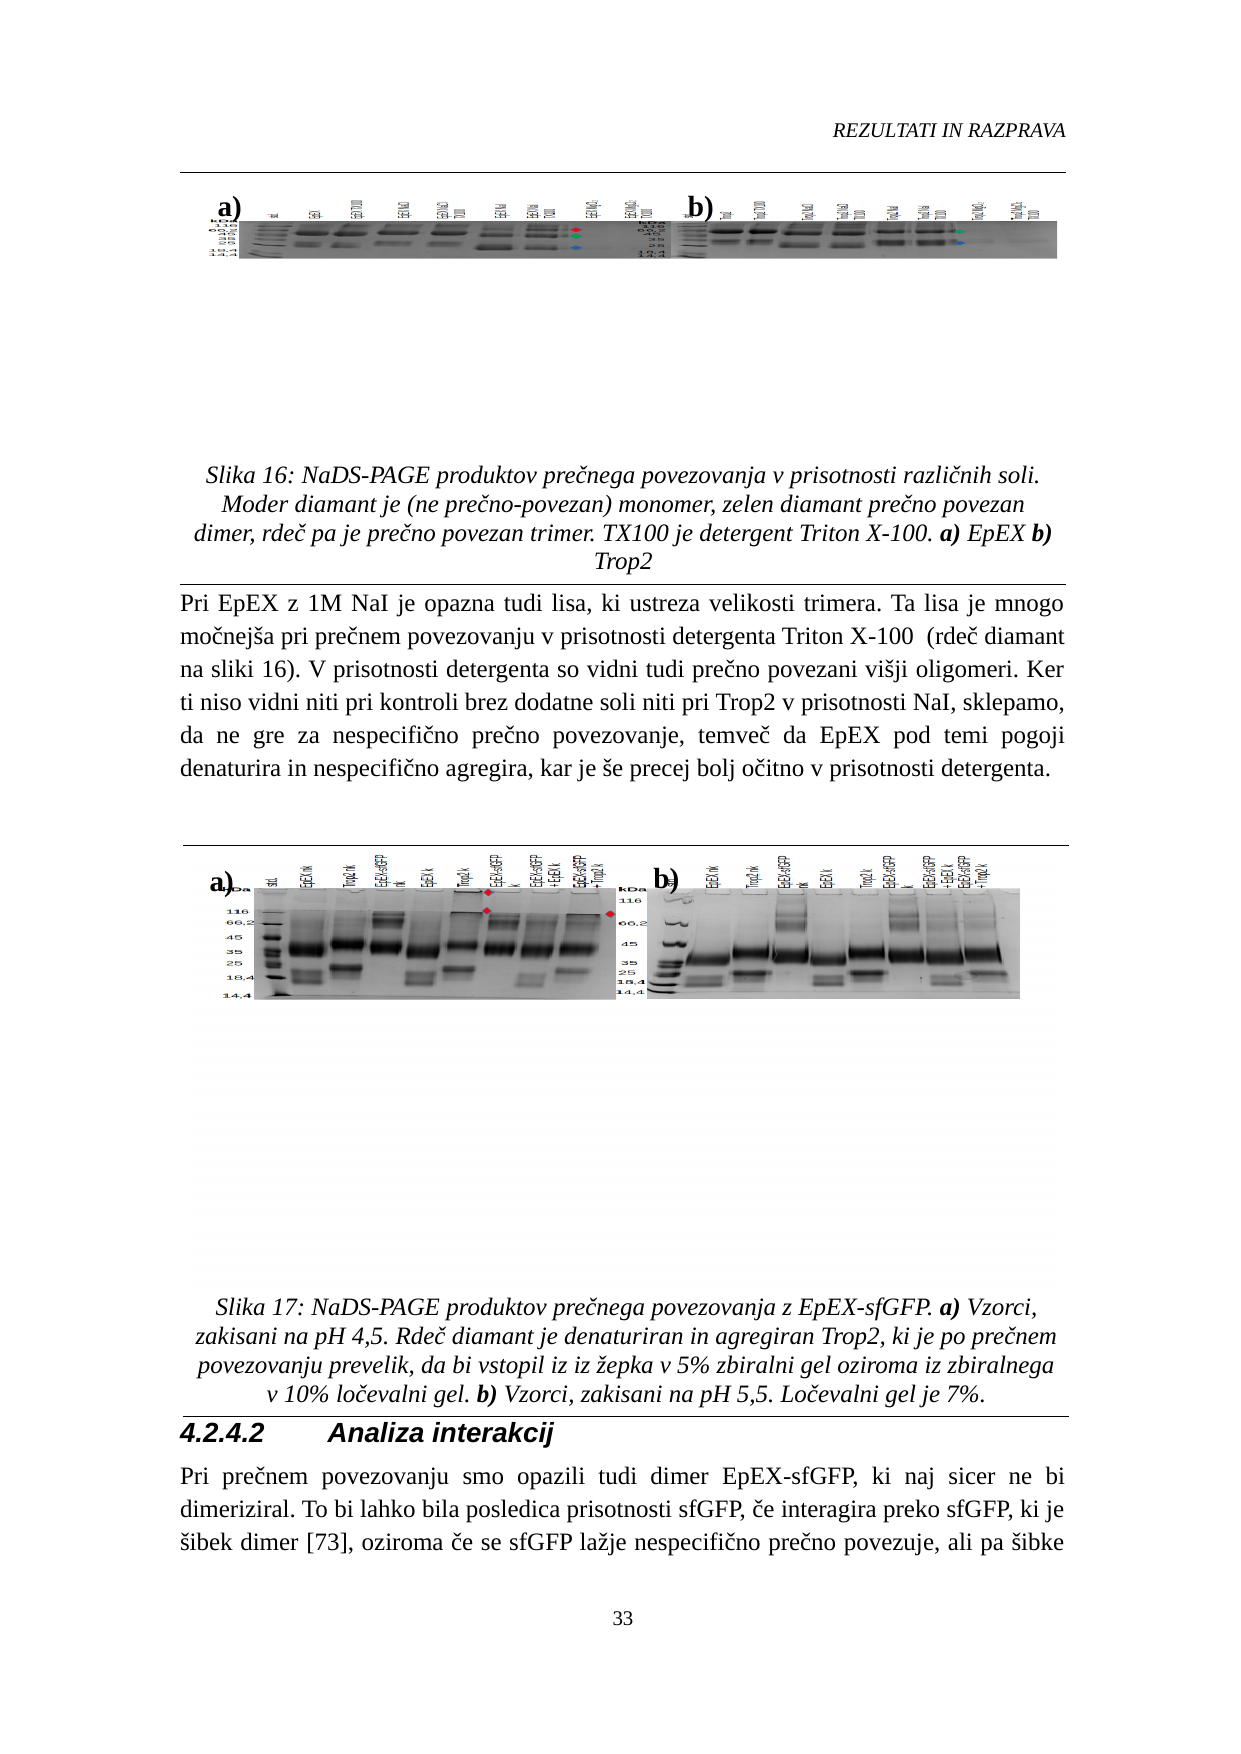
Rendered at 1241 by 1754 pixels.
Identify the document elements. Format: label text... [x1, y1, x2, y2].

subtitle Analiza interakcij [180, 813, 1069, 1448]
text Slika 17: NaDS-PAGE produktov prečnega povezovanja z EpEX-sfGFP. a) Vzorci, zakisani na pH 4,5. Rdeč diamant je denaturiran in agregiran Trop2, ki je po prečnem povezovanju prevelik, da bi vstopil iz iz žepka v 5% zbiralni gel oziroma iz zbiralnega v 10% ločevalni gel. b) Vzorci, zakisani na pH 5,5. Ločevalni gel je 7%. [192, 867, 1060, 1407]
picture [188, 188, 1058, 222]
text Slika 16: NaDS-PAGE produktov prečnega povezovanja v prisotnosti različnih soli. Moder diamant je (ne prečno-povezan) monomer, zelen diamant prečno povezan dimer, rdeč pa je prečno povezan trimer. TX100 je detergent Triton X-100. a) EpEX b) Trop2 [189, 222, 1057, 575]
text Pri prečnem povezovanju smo opazili tudi dimer EpEX-sfGFP, ki naj sicer ne bi dimeriziral. To bi lahko bila posledica prisotnosti sfGFP, če interagira preko sfGFP, ki je šibek dimer [73], oziroma če se sfGFP lažje nespecifično prečno povezuje, ali pa šibke [180, 1461, 1066, 1556]
text Na sliki 16 je videti, da razmerje med intenzivnostmi dimera in monomera praktično enako pri različnih koncentracijah NaCl, pri MgCl2 pa se je protein obarjal in so lise komajda vidne. Pri NaI (žepi 4A, 4B, 9A in 9B) pa je lisa, pripadajoča (ne prečno-povezanemu) monomeru, precej intenzivnejša, tako za EpEX kot tudi za Trop2. To bi lahko bilo ali posledica tega, da NaI kot kaotropna sol sproži disociacijo dimera, ali tega, da NaI inhibira reakcijo prečnega povezovanja. [180, 173, 1066, 584]
text Pri EpEX z 1M NaI je opazna tudi lisa, ki ustreza velikosti trimera. Ta lisa je mnogo močnejša pri prečnem povezovanju v prisotnosti detergenta Triton X-100 (rdeč diamant na sliki 16). V prisotnosti detergenta so vidni tudi prečno povezani višji oligomeri. Ker ti niso vidni niti pri kontroli brez dodatne soli niti pri Trop2 v prisotnosti NaI, sklepamo, da ne gre za nespecifično prečno povezovanje, temveč da EpEX pod temi pogoji denaturira in nespecifično agregira, kar je še precej bolj očitno v prisotnosti detergenta. [180, 585, 1066, 782]
